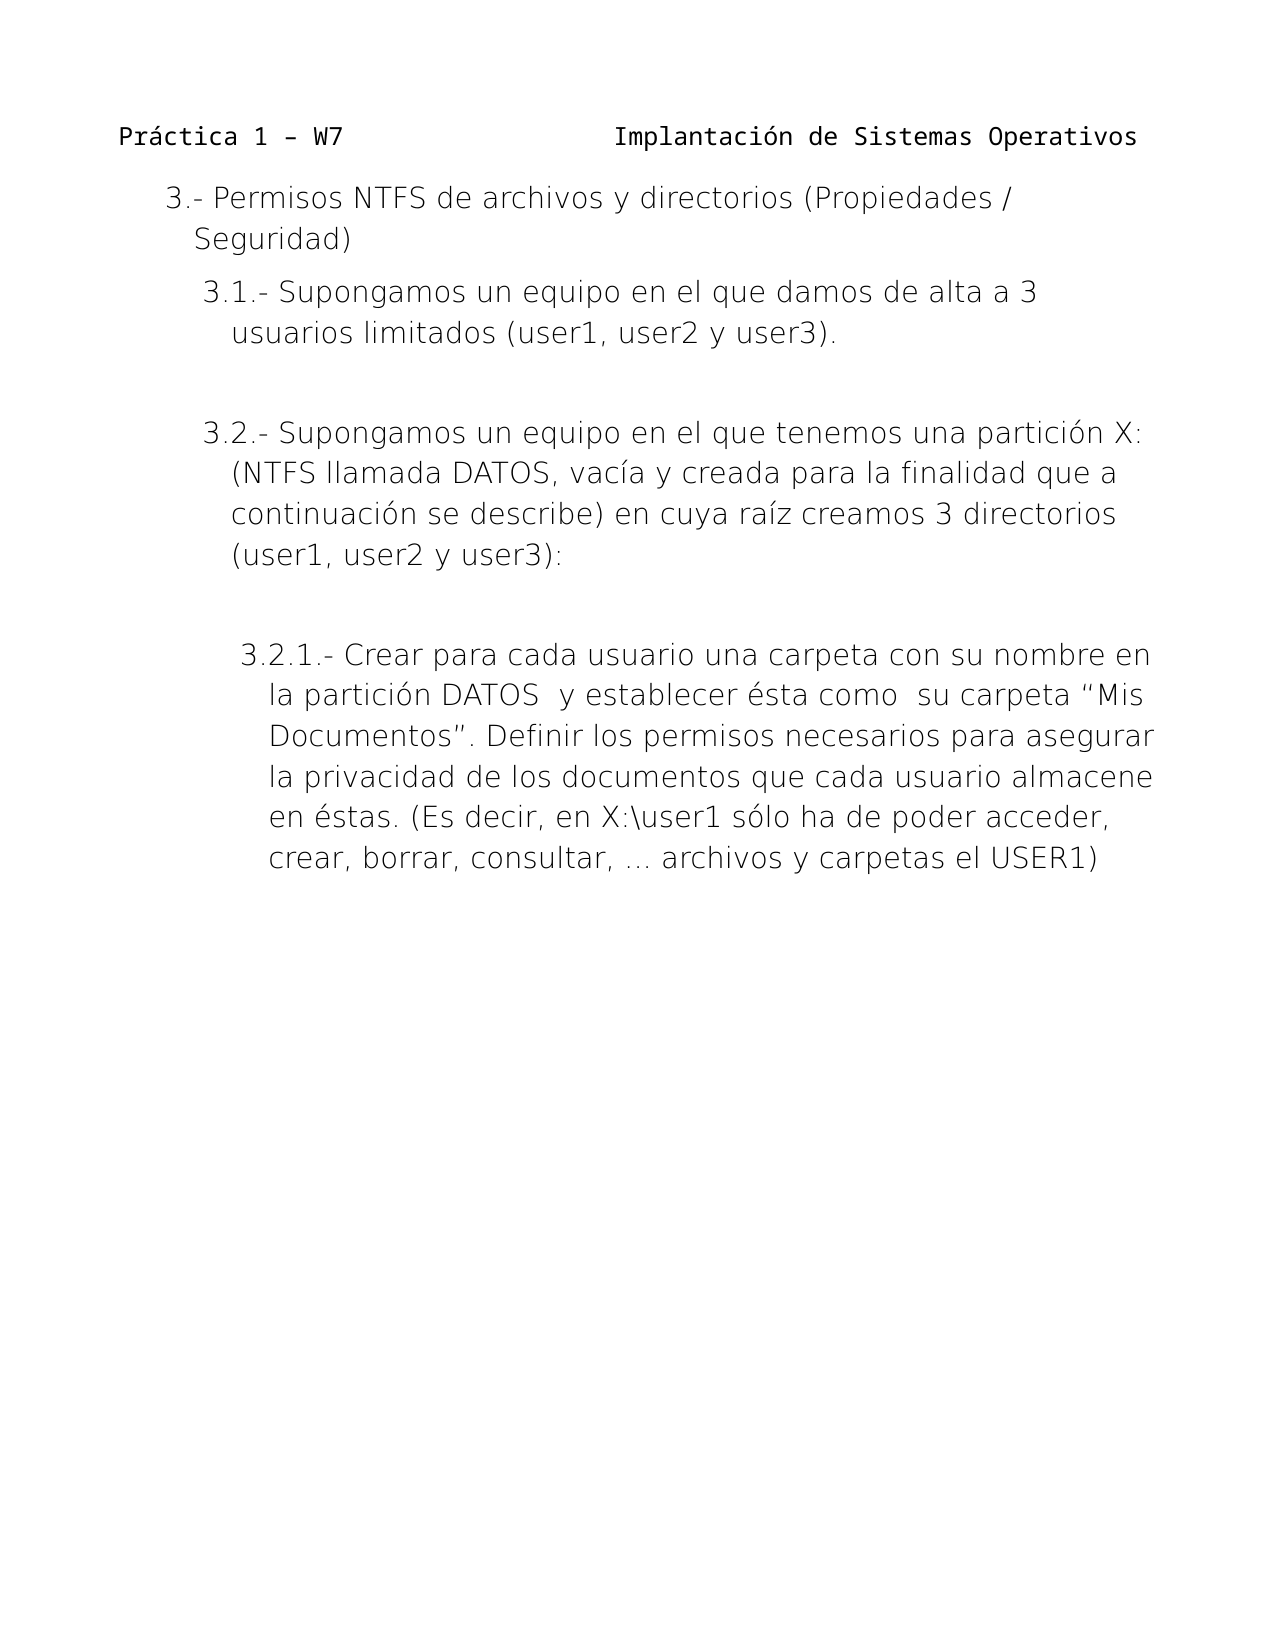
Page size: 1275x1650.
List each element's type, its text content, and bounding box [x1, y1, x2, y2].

list Supongamos un equipo en el que damos de alta a 3 usuarios limitados (user1, user2 y user3). [193, 276, 1157, 350]
list Permisos NTFS de archivos y directorios (Propiedades / Seguridad) [156, 182, 1157, 256]
list Supongamos un equipo en el que tenemos una partición X: (NTFS llamada DATOS, vacía y creada para la finalidad que a continuación se describe) en cuya raíz creamos 3 directorios (user1, user2 y user3): [193, 416, 1157, 572]
list Crear para cada usuario una carpeta con su nombre en la partición DATOS y establecer ésta como su carpeta “Mis Documentos”. Definir los permisos necesarios para asegurar la privacidad de los documentos que cada usuario almacene en éstas. (Es decir, en X:\user1 sólo ha de poder acceder, crear, borrar, consultar, ... archivos y carpetas el USER1) [231, 638, 1157, 876]
